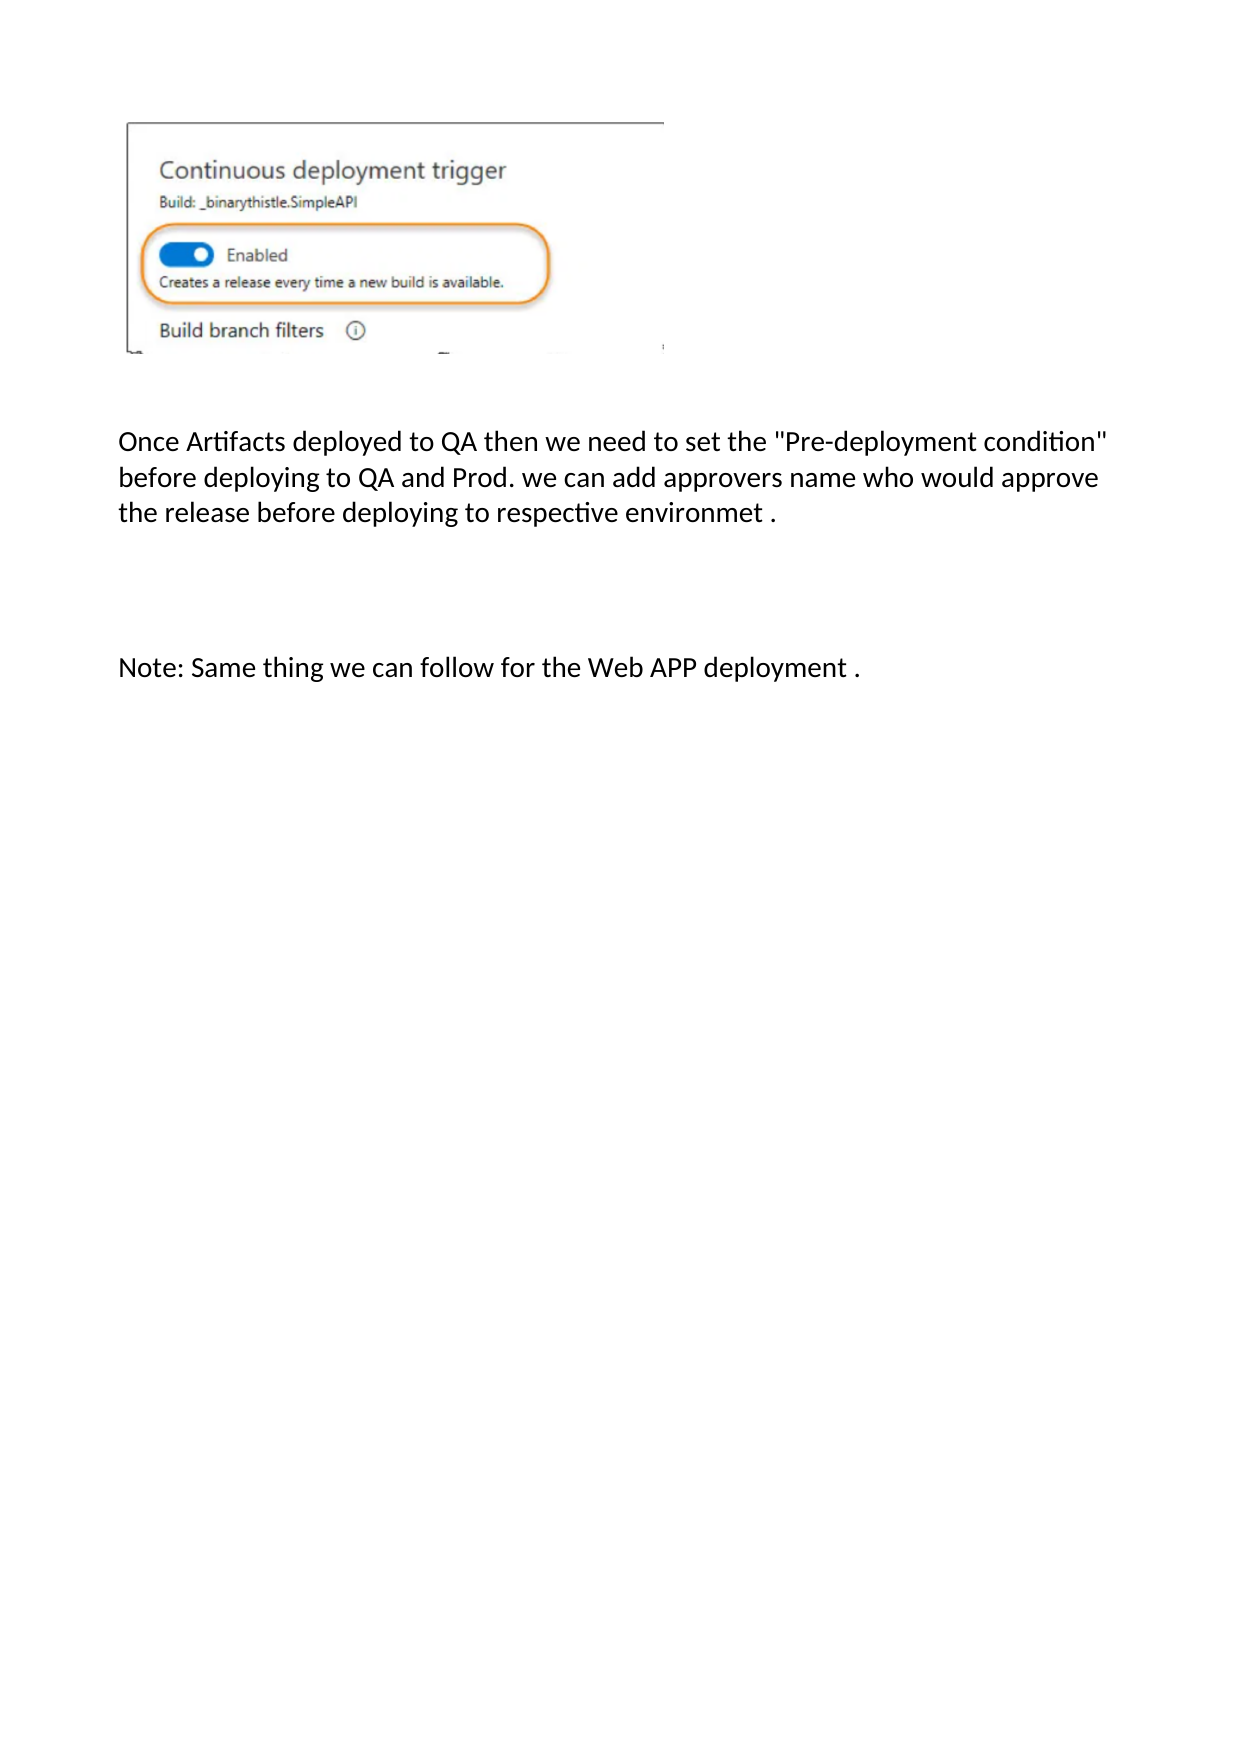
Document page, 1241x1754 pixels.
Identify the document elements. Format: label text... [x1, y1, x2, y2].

text Note: Same thing we can follow for the Web APP deployment . [118, 649, 1122, 684]
text Once Artifacts deployed to QA then we need to set the "Pre-deployment condition" before deploying to QA and Prod. we can add approvers name who would approve the release before deploying to respective environmet . [118, 423, 1122, 530]
